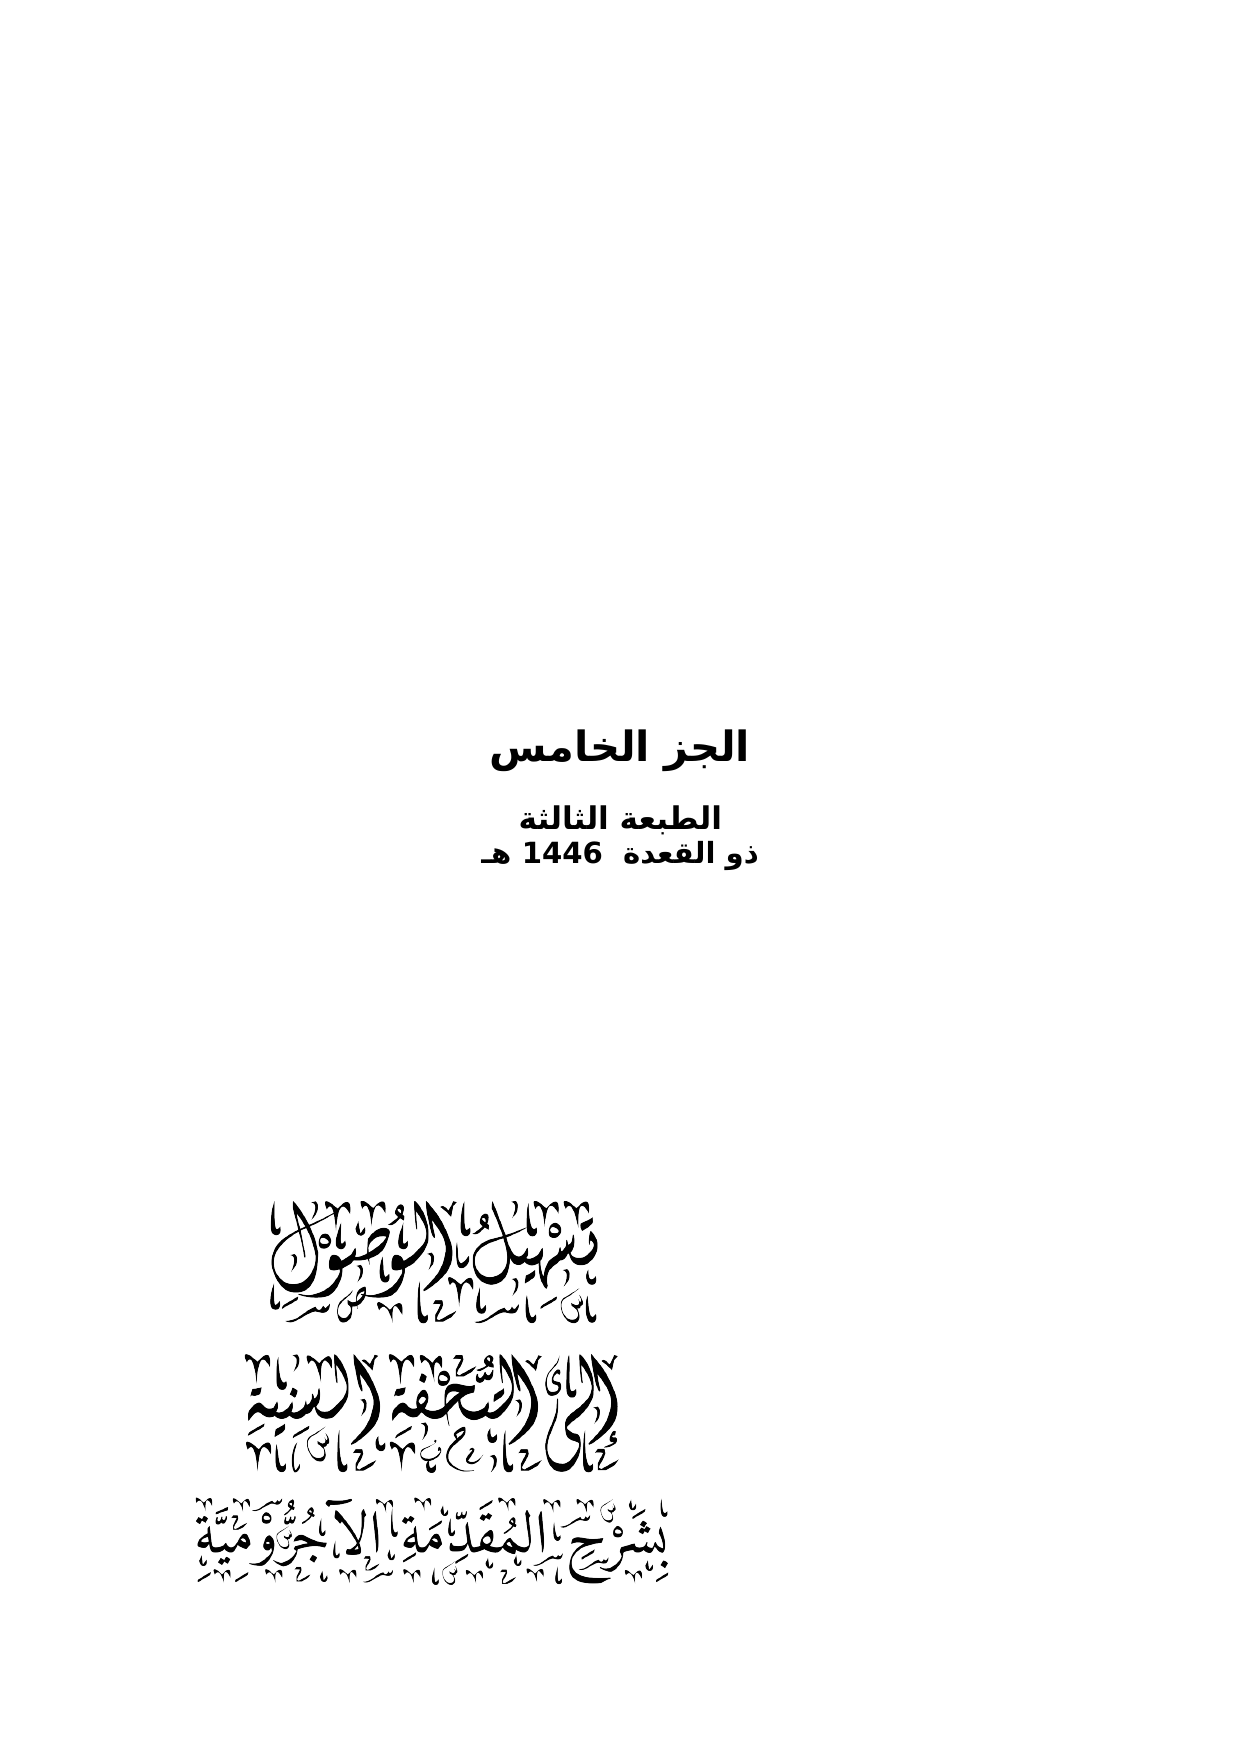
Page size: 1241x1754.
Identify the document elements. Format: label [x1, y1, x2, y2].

picture [195, 1201, 669, 1585]
